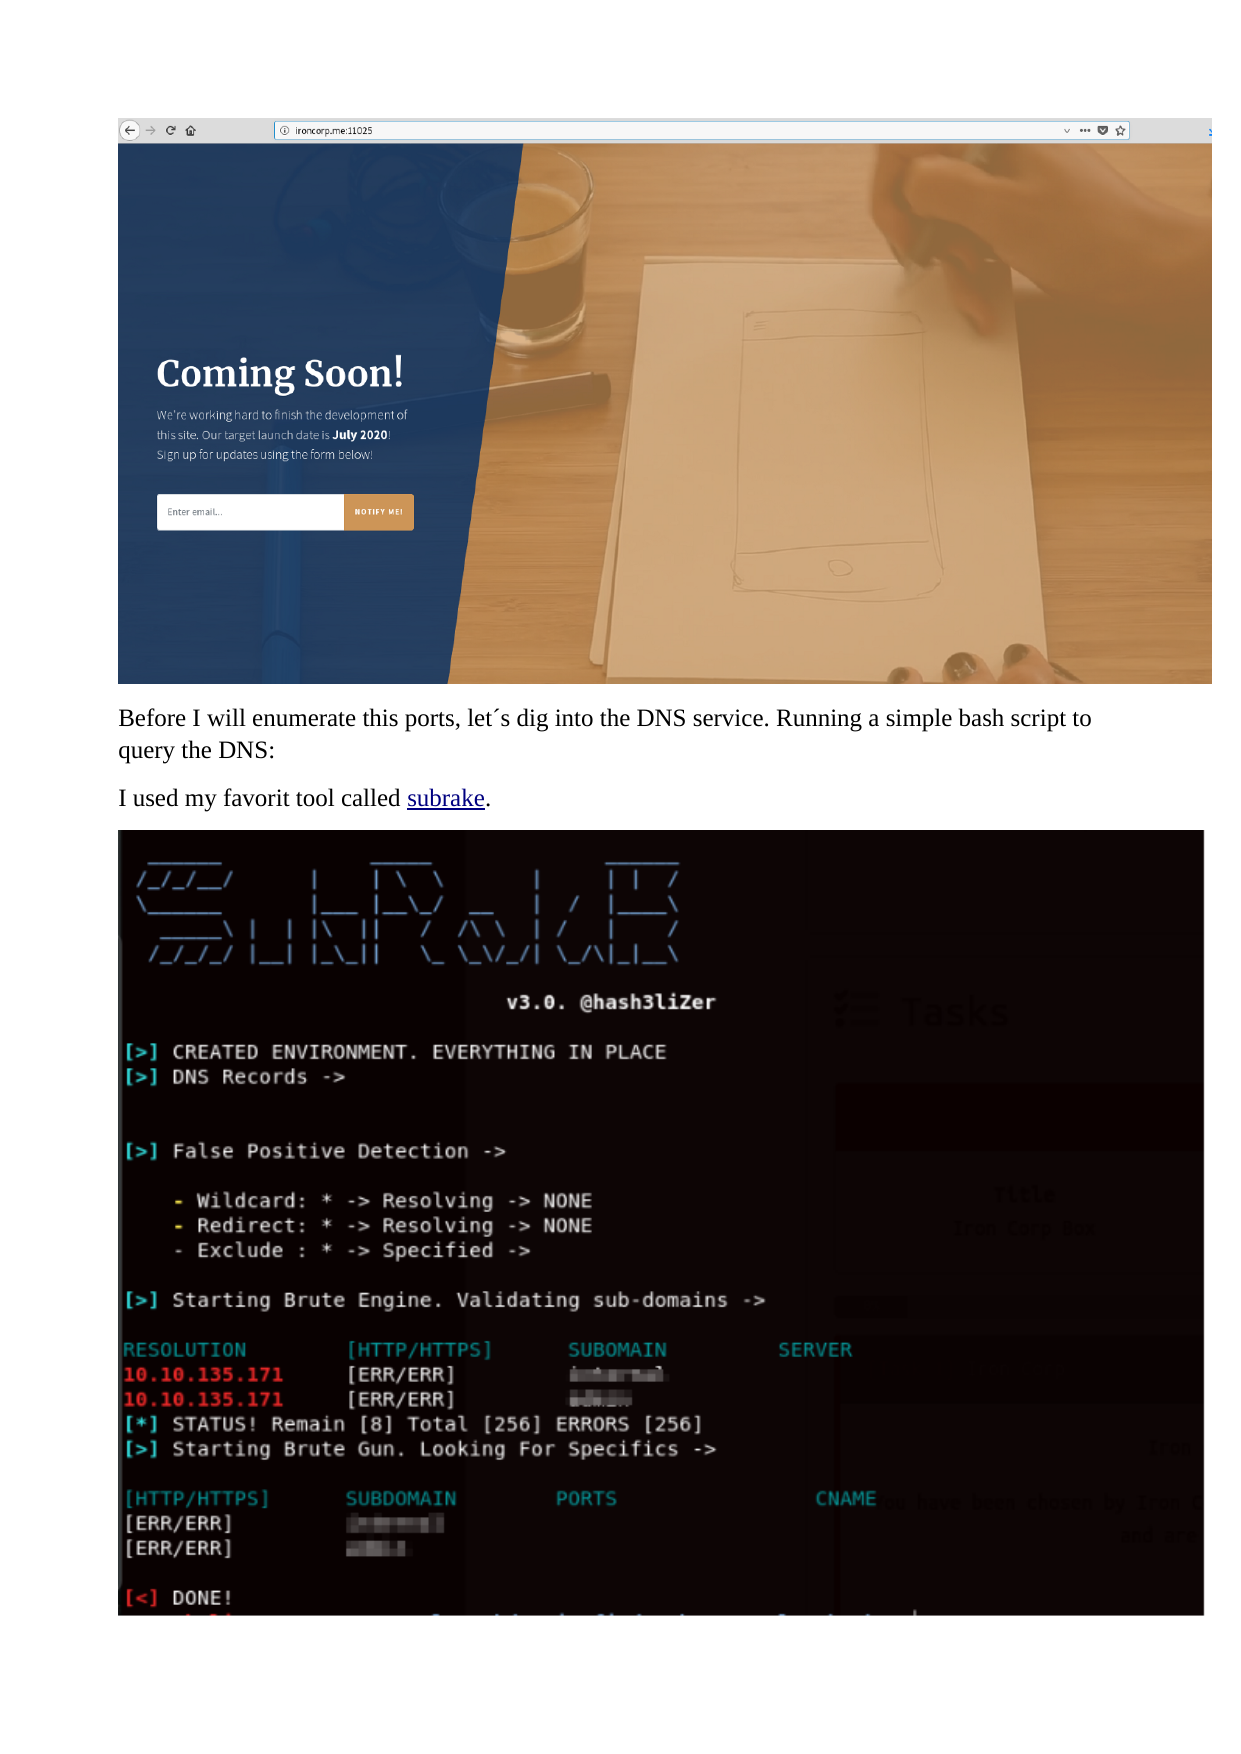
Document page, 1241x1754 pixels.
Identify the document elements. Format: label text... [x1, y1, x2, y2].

picture [118, 830, 1212, 1619]
text I used my favorit tool called subrake. [118, 783, 1122, 812]
picture [118, 118, 1212, 684]
text Before I will enumerate this ports, let´s dig into the DNS service. Running a simple bash script to query the DNS: [118, 703, 1122, 764]
